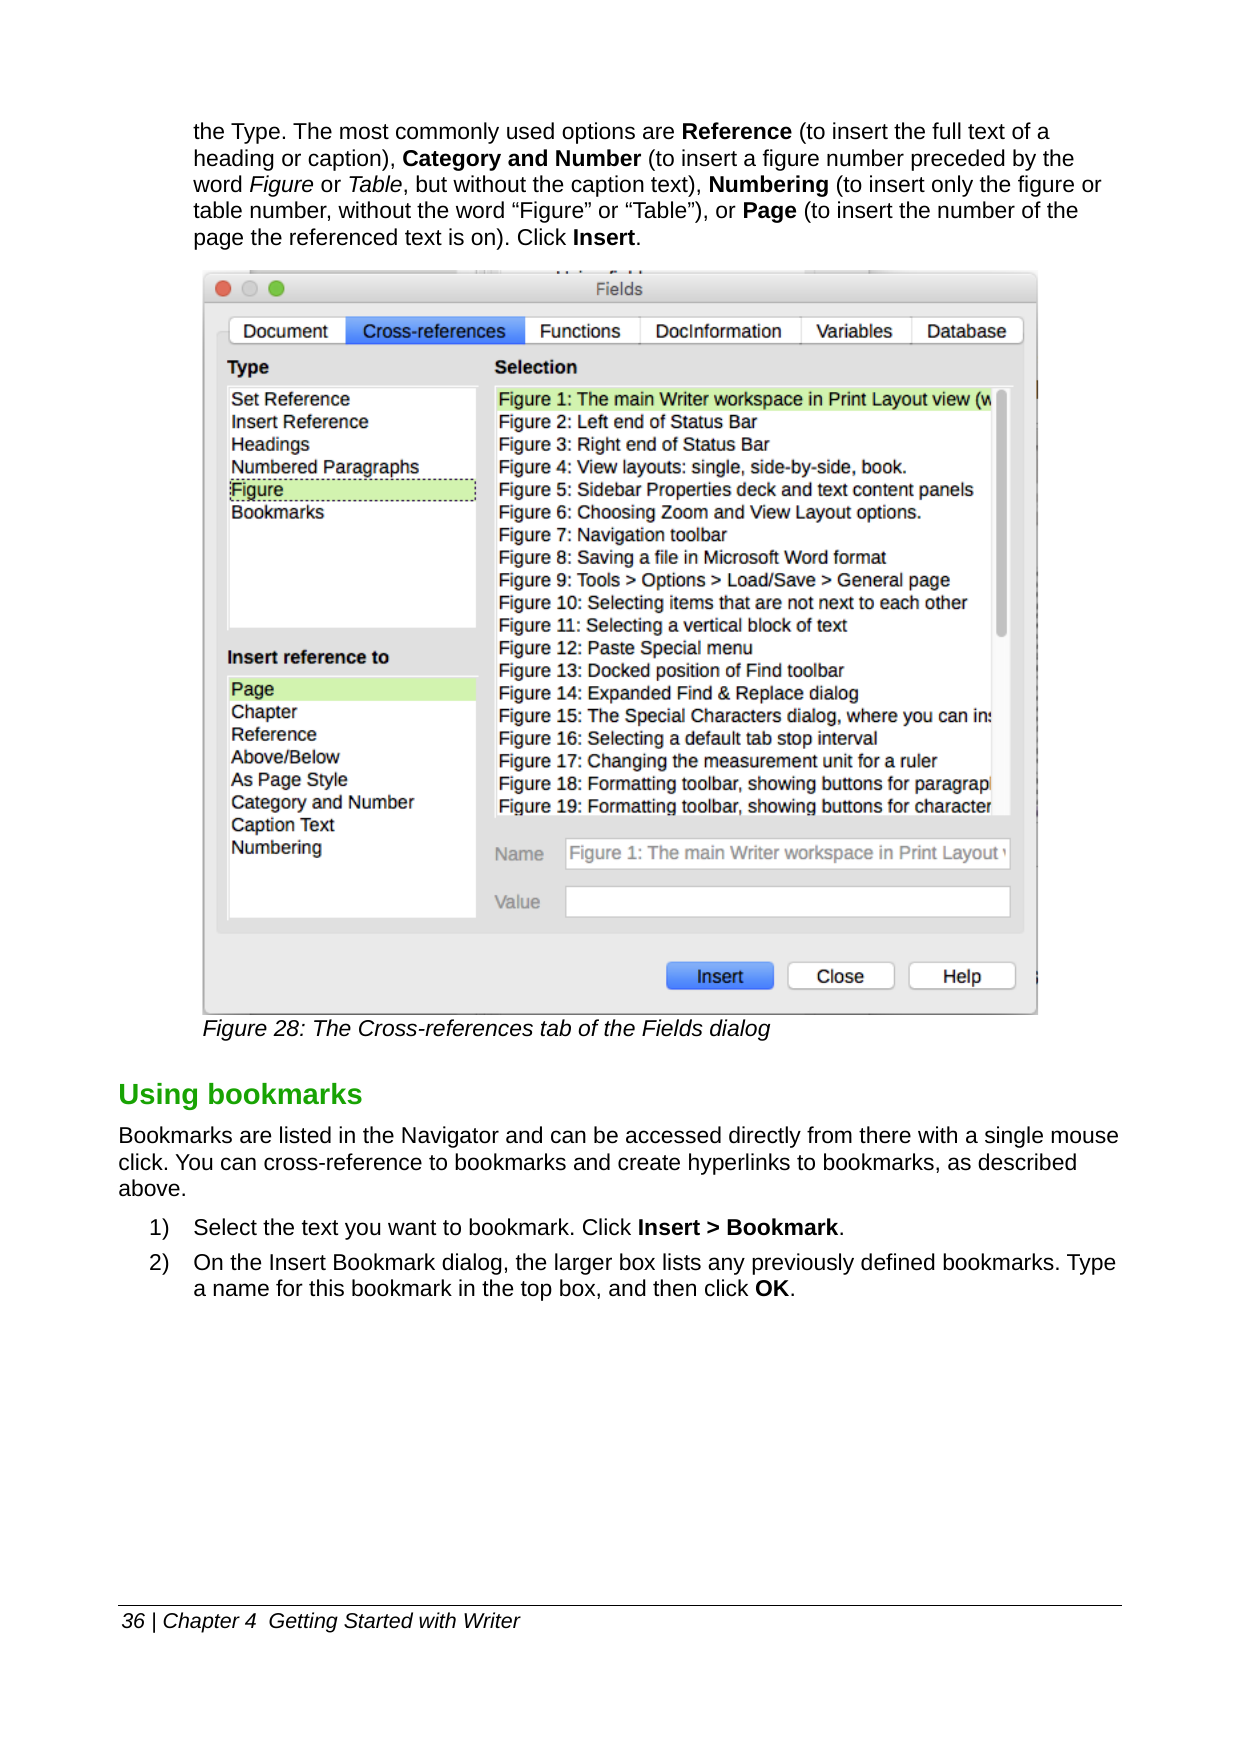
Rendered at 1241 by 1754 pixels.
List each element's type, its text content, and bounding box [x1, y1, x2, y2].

text Figure 28: The Cross-references tab of the Fields dialog [202, 1015, 1038, 1041]
list the Type. The most commonly used options are Reference (to insert the full text of a heading or caption), Category and Number (to insert a figure number preceded by the word Figure or Table, but without the caption text), Numbering (to insert only the figure or table number, without the word “Figure” or “Table”), or Page (to insert the number of the page the referenced text is on). Click Insert. [169, 118, 1122, 250]
picture [202, 270, 1039, 1015]
subtitle Using bookmarks [118, 1077, 1122, 1110]
text Bookmarks are listed in the Navigator and can be accessed directly from there with a single mouse click. You can cross-reference to bookmarks and create hyperlinks to bookmarks, as described above. [118, 1122, 1122, 1201]
list Select the text you want to bookmark. Click Insert > Bookmark. [169, 1214, 1122, 1240]
list On the Insert Bookmark dialog, the larger box lists any previously defined bookmarks. Type a name for this bookmark in the top box, and then click OK. [169, 1249, 1122, 1302]
